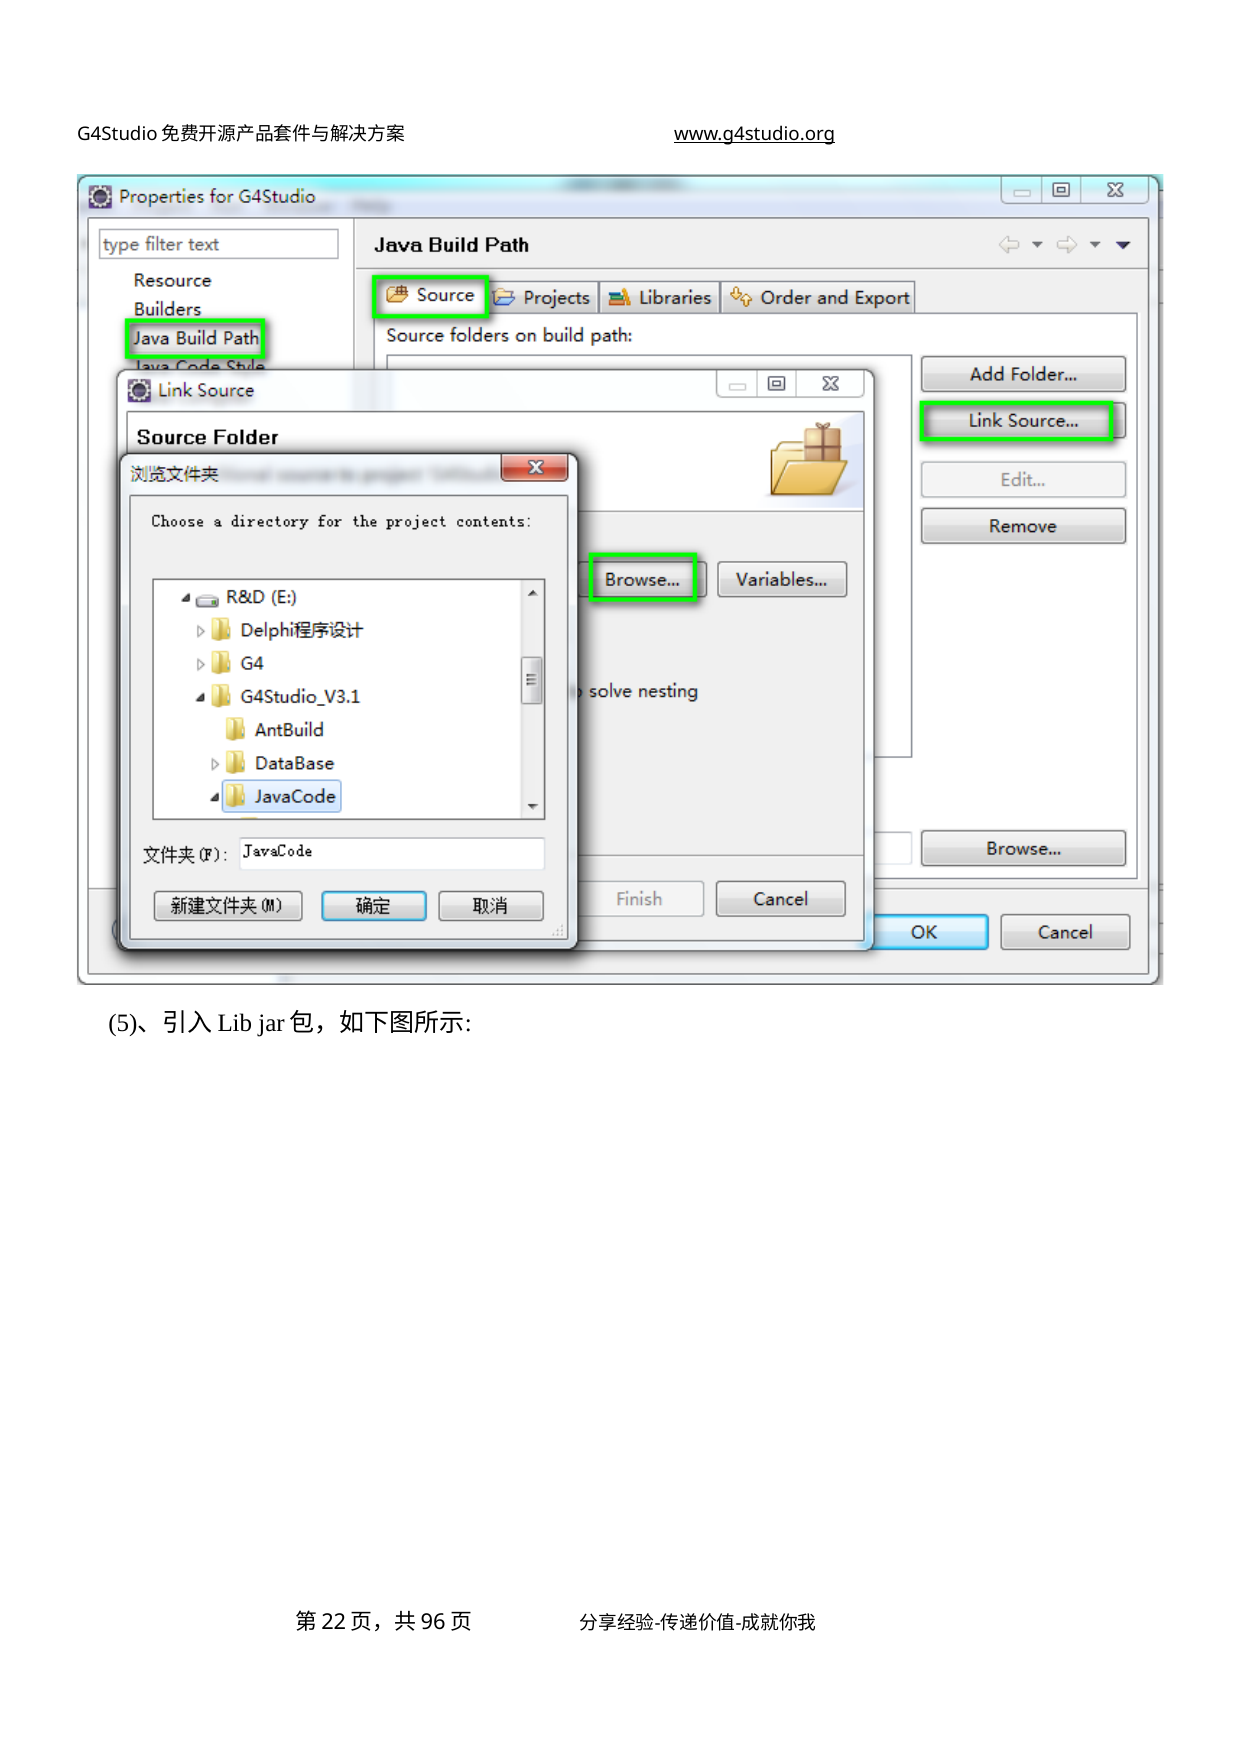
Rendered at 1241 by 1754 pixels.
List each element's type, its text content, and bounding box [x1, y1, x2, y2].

text (5)、引入Lib jar包，如下图所示: [77, 985, 1163, 1039]
picture [76, 174, 1164, 985]
